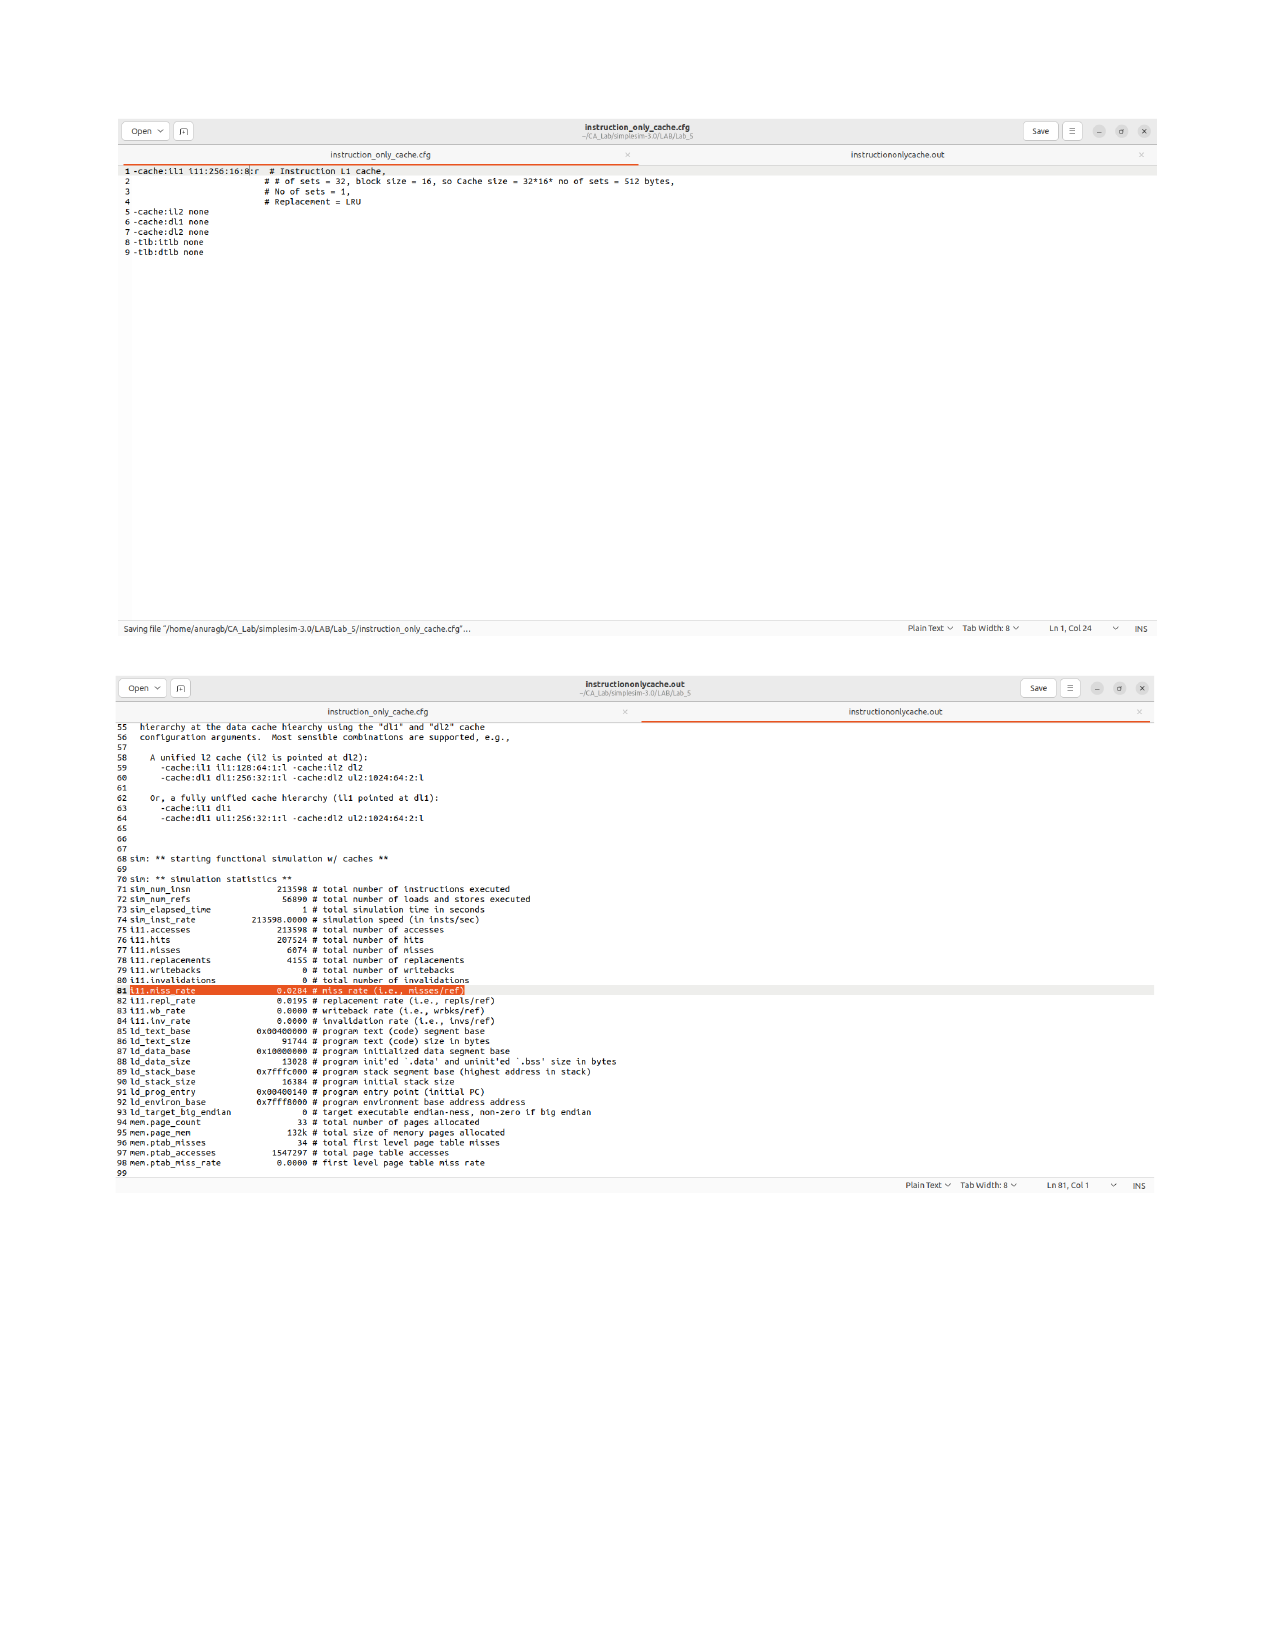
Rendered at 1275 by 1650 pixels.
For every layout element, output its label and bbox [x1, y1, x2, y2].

picture [118, 118, 1157, 636]
picture [115, 675, 1155, 1193]
